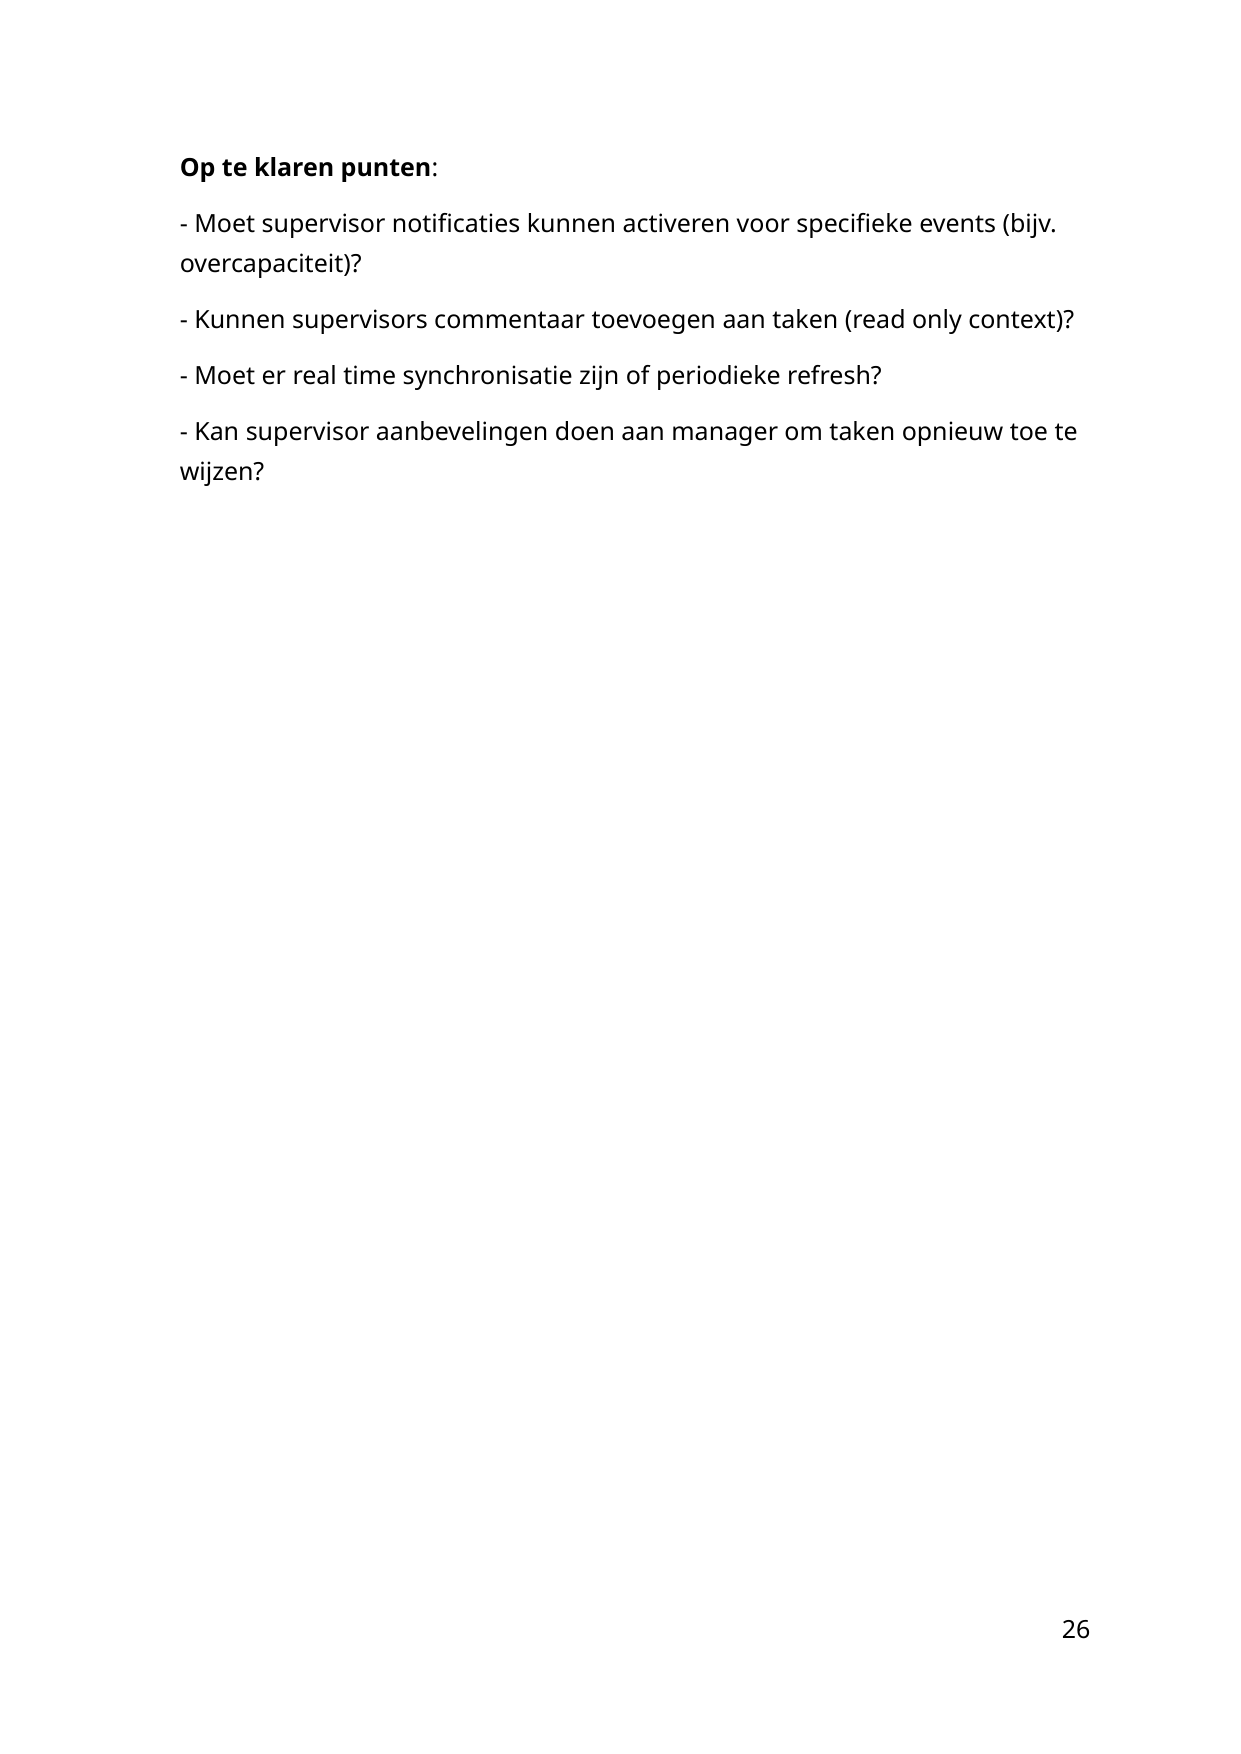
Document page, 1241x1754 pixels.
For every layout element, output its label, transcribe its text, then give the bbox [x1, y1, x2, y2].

text Op te klaren punten: [179, 150, 1090, 184]
text - Kunnen supervisors commentaar toevoegen aan taken (read only context)? [179, 302, 1090, 336]
text - Moet supervisor notificaties kunnen activeren voor specifieke events (bijv. overcapaciteit)? [179, 206, 1090, 280]
text - Moet er real time synchronisatie zijn of periodieke refresh? [179, 358, 1090, 392]
text - Kan supervisor aanbevelingen doen aan manager om taken opnieuw toe te wijzen? [179, 414, 1090, 488]
